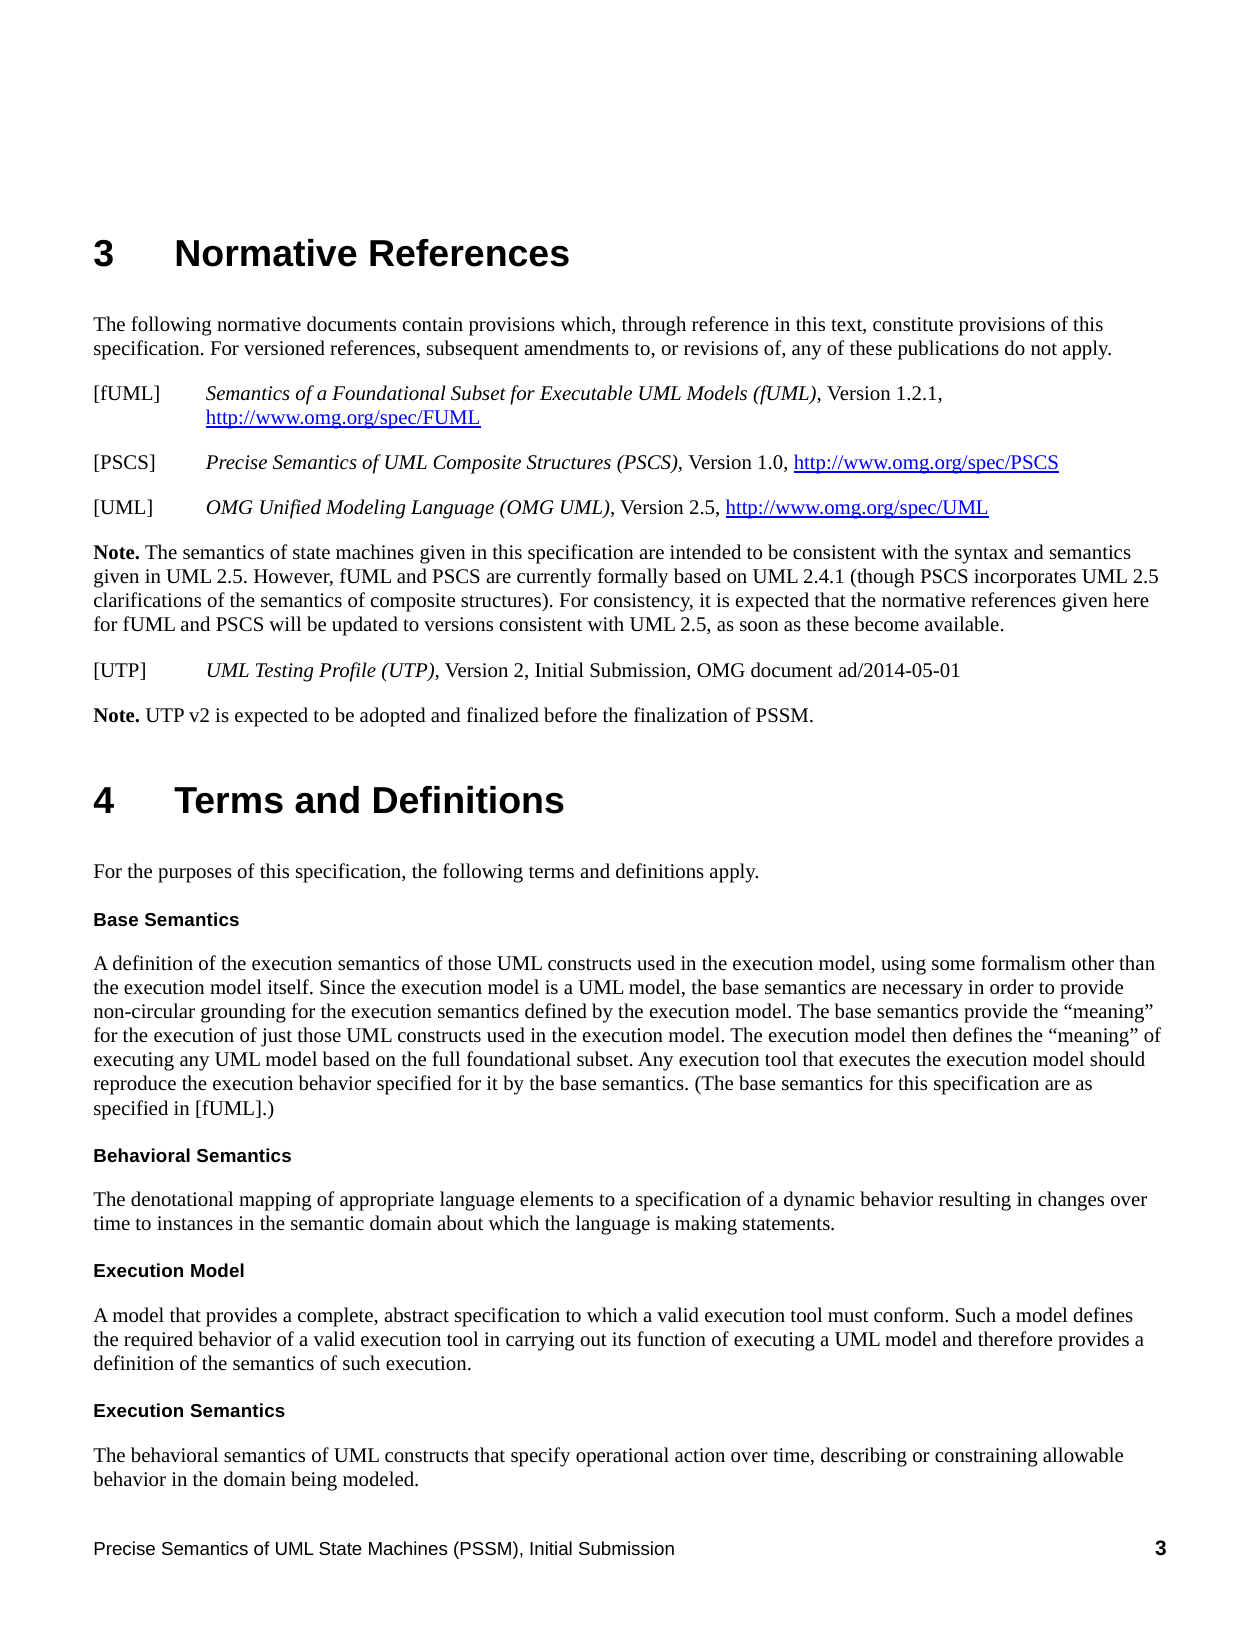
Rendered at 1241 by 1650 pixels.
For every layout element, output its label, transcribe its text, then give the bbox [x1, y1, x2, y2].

text Note. UTP v2 is expected to be adopted and finalized before the finalization of PSSM. [93, 703, 1164, 727]
text A definition of the execution semantics of those UML constructs used in the execution model, using some formalism other than the execution model itself. Since the execution model is a UML model, the base semantics are necessary in order to provide non-circular grounding for the execution semantics defined by the execution model. The base semantics provide the “meaning” for the execution of just those UML constructs used in the execution model. The execution model then defines the “meaning” of executing any UML model based on the full foundational subset. Any execution tool that executes the execution model should reproduce the execution behavior specified for it by the base semantics. (The base semantics for this specification are as specified in [fUML].) [93, 951, 1164, 1119]
subtitle Normative References [93, 231, 1164, 274]
subtitle Execution Model [93, 1260, 1164, 1282]
text Note. The semantics of state machines given in this specification are intended to be consistent with the syntax and semantics given in UML 2.5. However, fUML and PSCS are currently formally based on UML 2.4.1 (though PSCS incorporates UML 2.5 clarifications of the semantics of composite structures). For consistency, it is expected that the normative references given here for fUML and PSCS will be updated to versions consistent with UML 2.5, as soon as these become available. [93, 540, 1164, 636]
subtitle Execution Semantics [93, 1400, 1164, 1422]
text [UTP] UML Testing Profile (UTP), Version 2, Initial Submission, OMG document ad/2014-05-01 [93, 657, 1164, 682]
text The denotational mapping of appropriate language elements to a specification of a dynamic behavior resulting in changes over time to instances in the semantic domain about which the language is making statements. [93, 1187, 1164, 1235]
text [UML] OMG Unified Modeling Language (OMG UML), Version 2.5, http://www.omg.org/spec/UML [93, 495, 1164, 519]
text The behavioral semantics of UML constructs that specify operational action over time, describing or constraining allowable behavior in the domain being modeled. [93, 1443, 1164, 1491]
subtitle Terms and Definitions [93, 779, 1164, 822]
text For the purposes of this specification, the following terms and definitions apply. [93, 859, 1164, 883]
text [fUML] Semantics of a Foundational Subset for Executable UML Models (fUML), Version 1.2.1, http://www.omg.org/spec/FUML [93, 381, 1164, 429]
text A model that provides a complete, abstract specification to which a valid execution tool must conform. Such a model defines the required behavior of a valid execution tool in carrying out its function of executing a UML model and therefore provides a definition of the semantics of such execution. [93, 1303, 1164, 1375]
subtitle Base Semantics [93, 908, 1164, 930]
subtitle Behavioral Semantics [93, 1144, 1164, 1166]
text The following normative documents contain provisions which, through reference in this text, constitute provisions of this specification. For versioned references, subsequent amendments to, or revisions of, any of these publications do not apply. [93, 312, 1164, 360]
text [PSCS] Precise Semantics of UML Composite Structures (PSCS), Version 1.0, http://www.omg.org/spec/PSCS [93, 450, 1164, 474]
